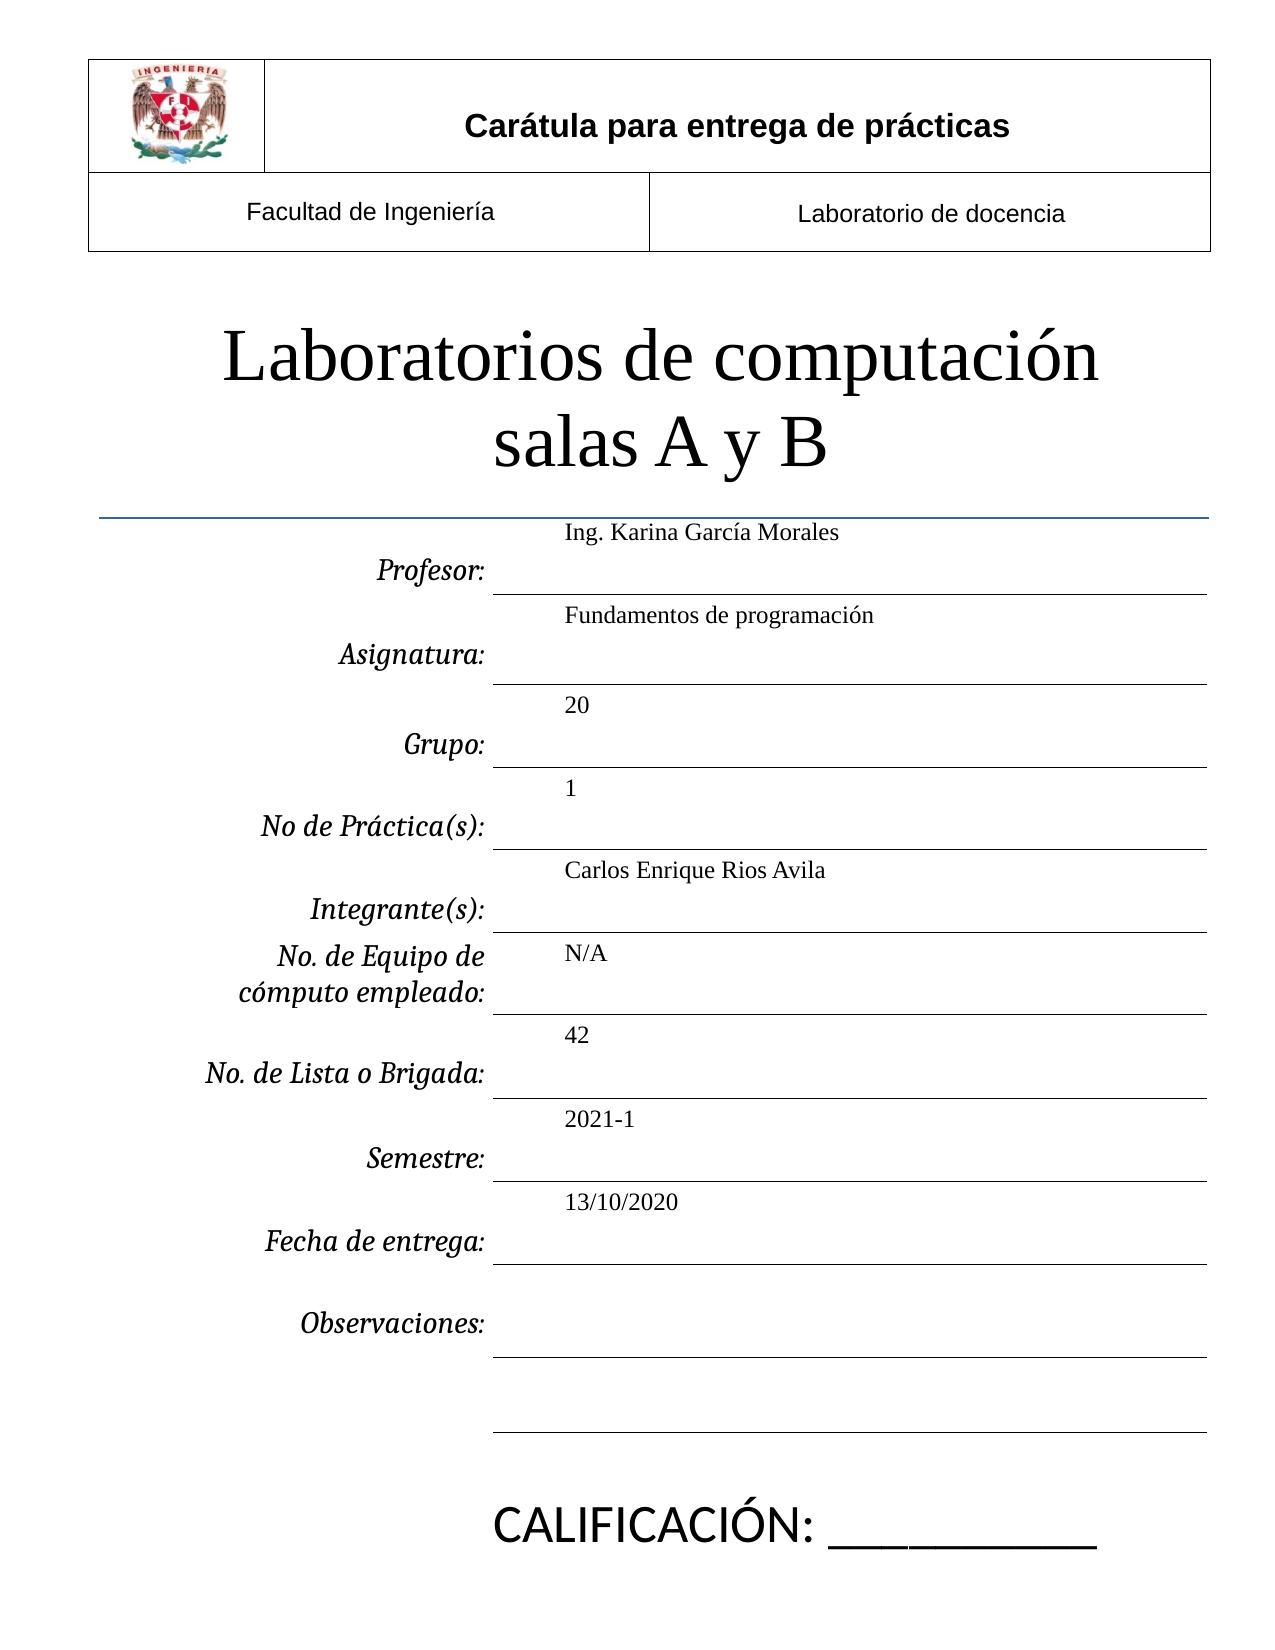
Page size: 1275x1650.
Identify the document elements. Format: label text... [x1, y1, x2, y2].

table_cell 1 [493, 768, 1207, 849]
text salas A y B [118, 396, 1205, 482]
table_cell 2021-1 [493, 1099, 1207, 1181]
table_cell [118, 1357, 493, 1432]
table_cell No. de Equipo de cómputo empleado: [118, 932, 493, 1013]
table_cell 13/10/2020 [493, 1182, 1207, 1263]
table_cell Grupo: [118, 684, 493, 766]
table_cell Carlos Enrique Rios Avila [493, 850, 1207, 932]
text CALIFICACIÓN: __________ [118, 1489, 1205, 1556]
table_header [118, 511, 493, 517]
table_header [89, 60, 264, 172]
table_cell 42 [493, 1015, 1207, 1098]
table_cell Semestre: [118, 1098, 493, 1181]
table_cell Observaciones: [118, 1264, 493, 1357]
table_cell Facultad de Ingeniería [89, 173, 649, 251]
table_cell Fecha de entrega: [118, 1181, 493, 1263]
table_cell Laboratorio de docencia [650, 173, 1210, 251]
table_header Ing. Karina García Morales [493, 519, 1207, 594]
text Laboratorios de computación [118, 310, 1205, 396]
table_cell 20 [493, 685, 1207, 766]
table_header Profesor: [118, 519, 493, 594]
table_cell [493, 1358, 1207, 1432]
table_header [493, 511, 1207, 517]
table_cell No. de Lista o Brigada: [118, 1014, 493, 1098]
table_cell Integrante(s): [118, 849, 493, 932]
table_cell No de Práctica(s): [118, 766, 493, 849]
table_cell Asignatura: [118, 594, 493, 684]
table_cell N/A [493, 933, 1207, 1013]
table_header Carátula para entrega de prácticas [265, 60, 1210, 172]
table_cell [493, 1265, 1207, 1357]
table_cell Fundamentos de programación [493, 595, 1207, 684]
